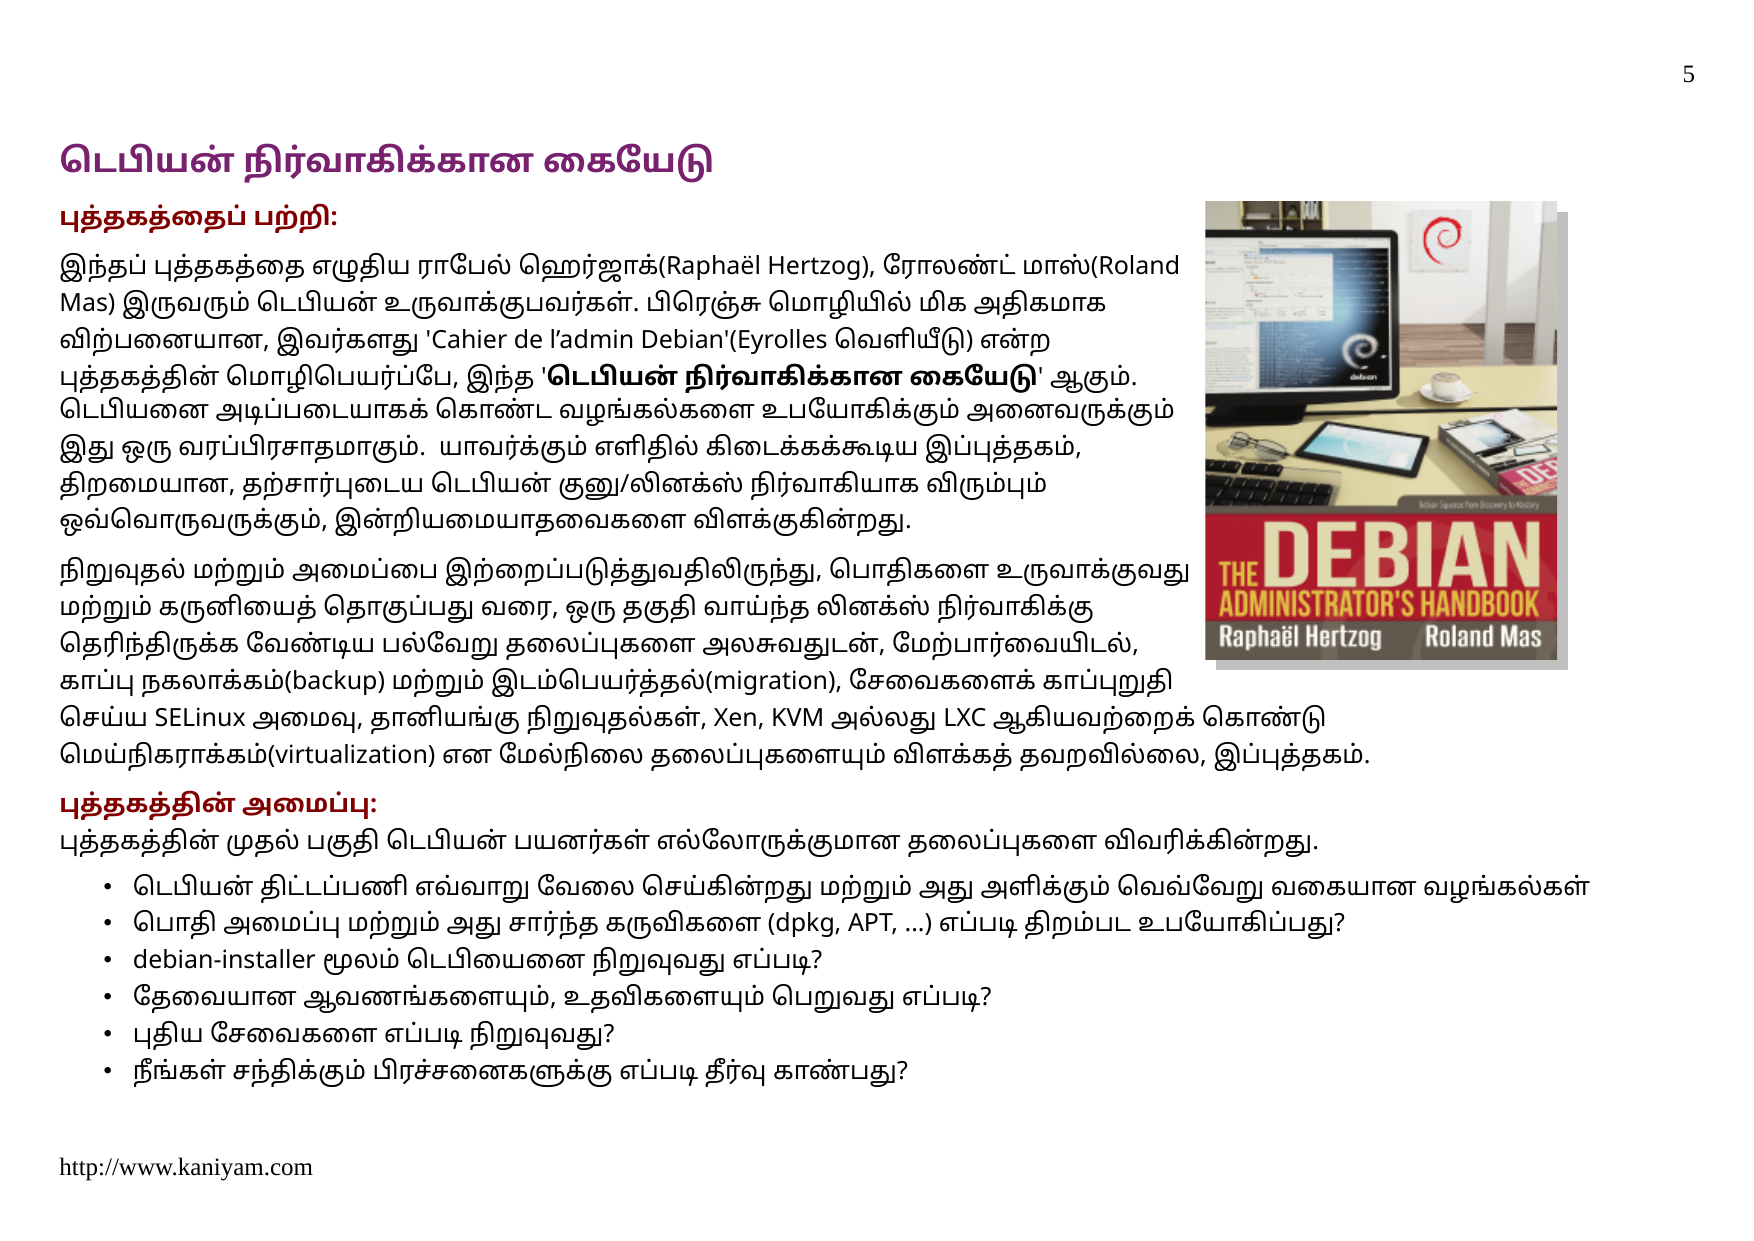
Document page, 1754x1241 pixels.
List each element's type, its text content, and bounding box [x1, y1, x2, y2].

list புதிய சேவைகளை எப்படி நிறுவுவது? [103, 1016, 1695, 1053]
list டெபியன் திட்டப்பணி எவ்வாறு வேலை செய்கின்றது மற்றும் அது அளிக்கும் வெவ்வேறு வகையான வழங்கல்கள் [103, 872, 1695, 905]
list நீங்கள் சந்திக்கும் பிரச்சனைகளுக்கு எப்படி தீர்வு காண்பது? [103, 1053, 1695, 1090]
text புத்தகத்தின் அமைப்பு: புத்தகத்தின் முதல் பகுதி டெபியன் பயனர்கள் எல்லோருக்குமான தலைப்புகளை விவரிக்கின்றது. [59, 786, 1695, 860]
text நிறுவுதல் மற்றும் அமைப்பை இற்றைப்படுத்துவதிலிருந்து, பொதிகளை உருவாக்குவது மற்றும் கருனியைத் தொகுப்பது வரை, ஒரு தகுதி வாய்ந்த லினக்ஸ் நிர்வாகிக்கு தெரிந்திருக்க வேண்டிய பல்வேறு தலைப்புகளை அலசுவதுடன், மேற்பார்வையிடல், காப்பு நகலாக்கம்(backup) மற்றும் இடம்பெயர்த்தல்(migration), சேவைகளைக் காப்புறுதி செய்ய SELinux அமைவு, தானியங்கு நிறுவுதல்கள், Xen, KVM அல்லது LXC ஆகியவற்றைக் கொண்டு மெய்நிகராக்கம்(virtualization) என மேல்நிலை தலைப்புகளையும் விளக்கத் தவறவில்லை, இப்புத்தகம். [59, 552, 1695, 773]
picture [1205, 201, 1558, 660]
list பொதி அமைப்பு மற்றும் அது சார்ந்த கருவிகளை (dpkg, APT, ...) எப்படி திறம்பட உபயோகிப்பது? [103, 905, 1695, 942]
text புத்தகத்தைப் பற்றி: [59, 198, 1695, 235]
text [1568, 248, 1695, 539]
list debian-installer மூலம் டெபியைனை நிறுவுவது எப்படி? [103, 942, 1695, 979]
subtitle டெபியன் நிர்வாகிக்கான கையேடு [59, 142, 1695, 186]
list தேவையான ஆவணங்களையும், உதவிகளையும் பெறுவது எப்படி? [103, 979, 1695, 1016]
text இந்தப் புத்தகத்தை எழுதிய ராபேல் ஹெர்ஜாக்(Raphaël Hertzog), ரோலண்ட் மாஸ்(Roland Mas) இருவரும் டெபியன் உருவாக்குபவர்கள். பிரெஞ்சு மொழியில் மிக அதிகமாக விற்பனையான, இவர்களது 'Cahier de l’admin Debian'(Eyrolles வெளியீடு) என்ற புத்தகத்தின் மொழிபெயர்ப்பே, இந்த 'டெபியன் நிர்வாகிக்கான கையேடு' ஆகும். டெபியனை அடிப்படையாகக் கொண்ட வழங்கல்களை உபயோகிக்கும் அனைவருக்கும் இது ஒரு வரப்பிரசாதமாகும். யாவர்க்கும் எளிதில் கிடைக்கக்கூடிய இப்புத்தகம், திறமையான, தற்சார்புடைய டெபியன் குனு/லினக்ஸ் நிர்வாகியாக விரும்பும் ஒவ்வொருவருக்கும், இன்றியமையாதவைகளை விளக்குகின்றது. [59, 248, 1205, 539]
